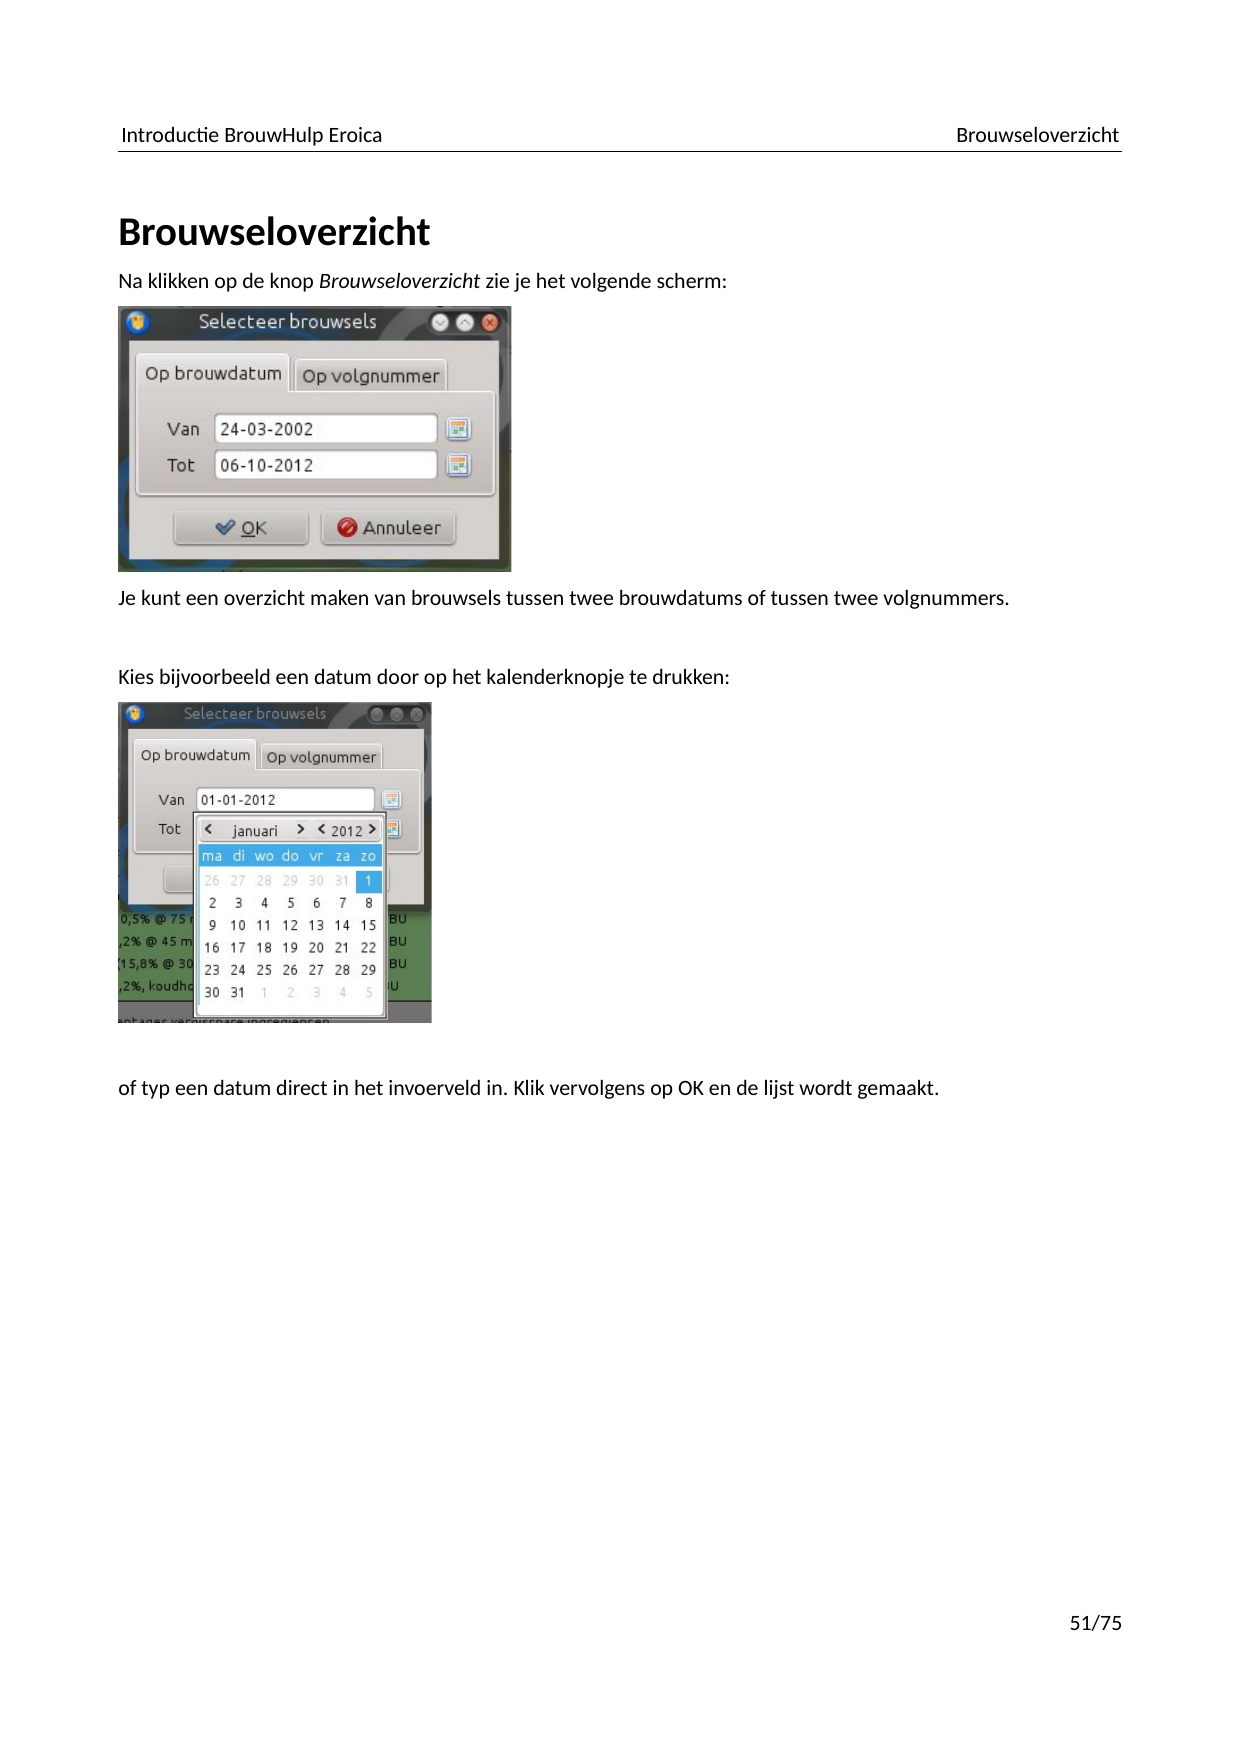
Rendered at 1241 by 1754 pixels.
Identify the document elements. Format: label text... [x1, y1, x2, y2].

text Kies bijvoorbeeld een datum door op het kalenderknopje te drukken: [118, 663, 1122, 689]
text of typ een datum direct in het invoerveld in. Klik vervolgens op OK en de lijst wordt gemaakt. [118, 1074, 1122, 1101]
picture [118, 306, 512, 572]
picture [118, 702, 432, 1023]
text Je kunt een overzicht maken van brouwsels tussen twee brouwdatums of tussen twee volgnummers. [118, 584, 1122, 611]
text Na klikken op de knop Brouwseloverzicht zie je het volgende scherm: [118, 268, 1122, 294]
subtitle Brouwseloverzicht [118, 205, 1122, 255]
